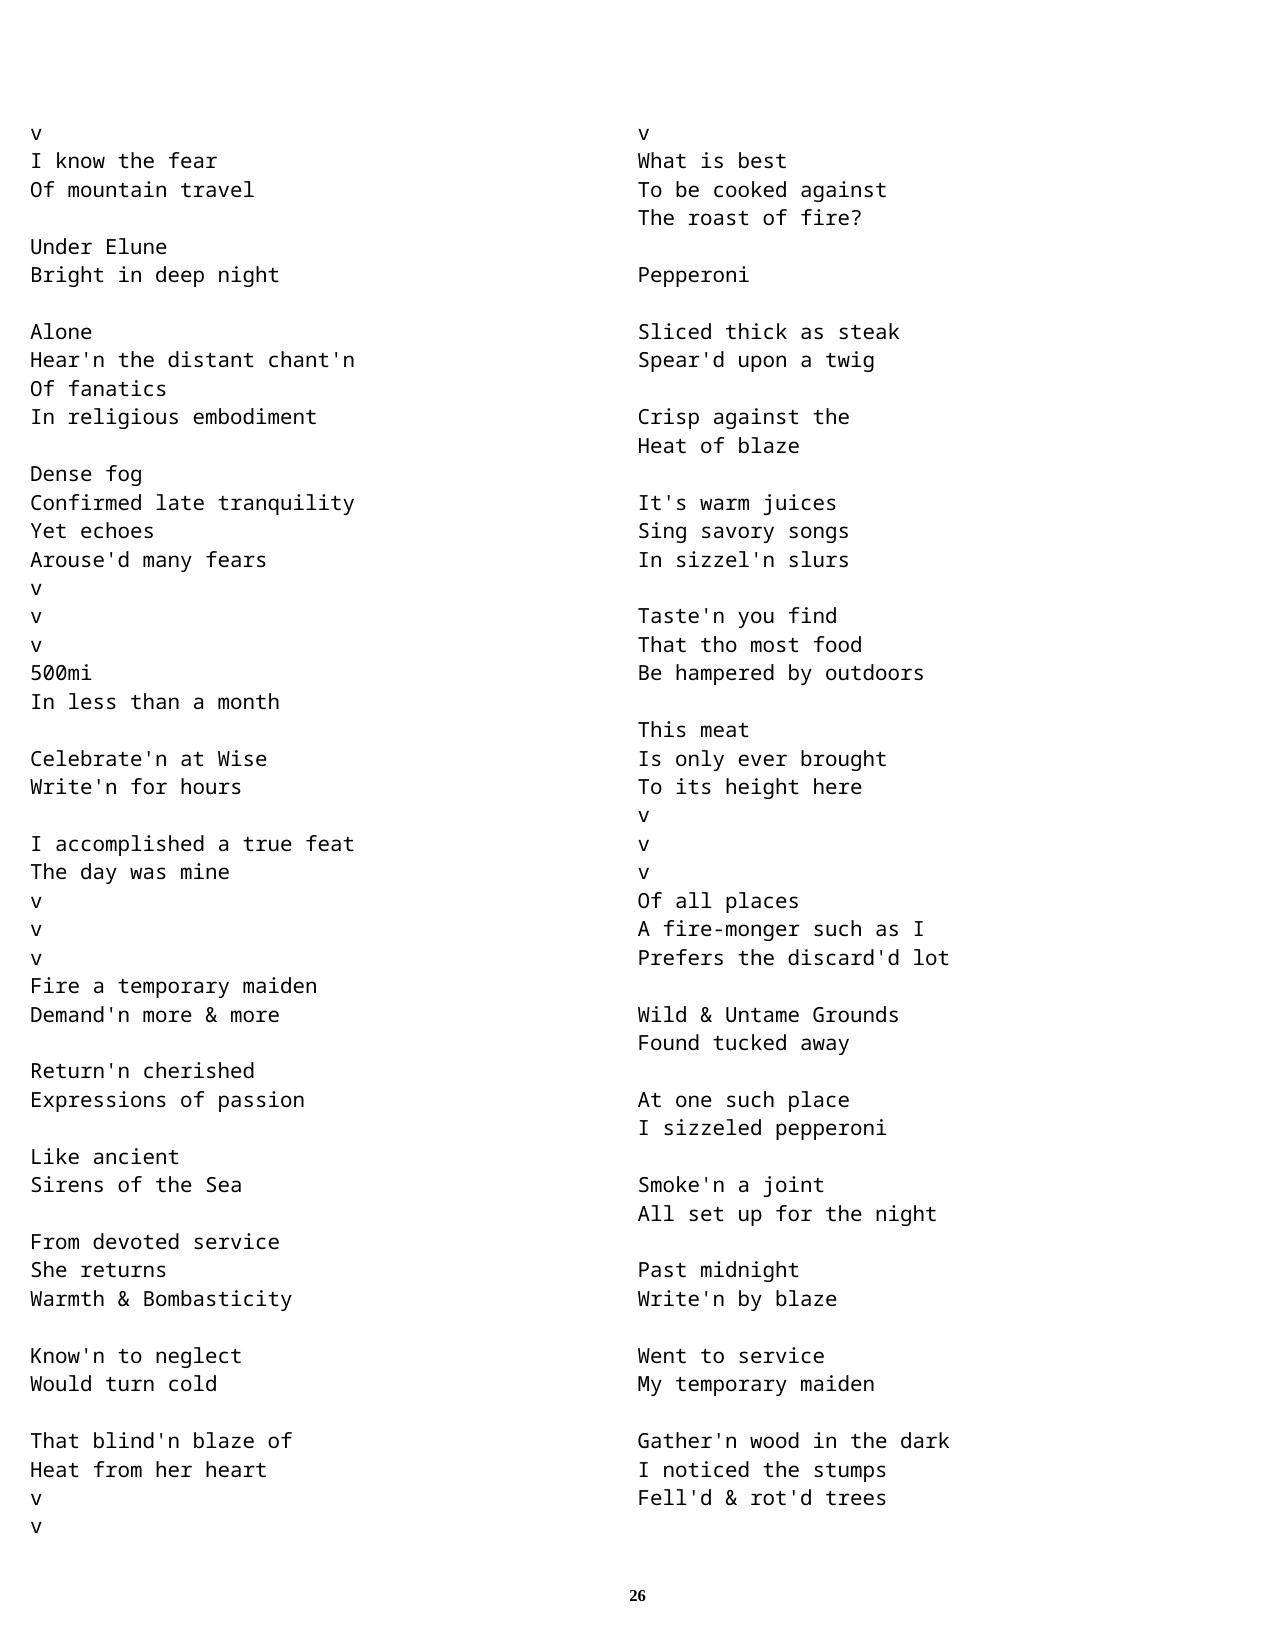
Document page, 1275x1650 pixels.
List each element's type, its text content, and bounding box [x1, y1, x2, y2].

text Yet echoes [30, 516, 637, 545]
text Fell'd & rot'd trees [637, 1483, 1245, 1512]
text Write'n for hours [30, 772, 637, 801]
text v [30, 943, 637, 971]
text Gather'n wood in the dark [637, 1426, 1245, 1455]
text To be cooked against [637, 175, 1245, 203]
text v [30, 914, 637, 943]
text v [637, 801, 1245, 829]
text Prefers the discard'd lot [637, 943, 1245, 971]
text She returns [30, 1256, 637, 1284]
text Celebrate'n at Wise [30, 744, 637, 772]
text Write'n by blaze [637, 1284, 1245, 1312]
text Be hampered by outdoors [637, 658, 1245, 687]
text Arouse'd many fears [30, 545, 637, 573]
text Crisp against the [637, 402, 1245, 431]
text v [30, 630, 637, 658]
text Pepperoni [637, 260, 1245, 289]
text Found tucked away [637, 1028, 1245, 1057]
text v [30, 573, 637, 602]
text v [30, 886, 637, 914]
text Went to service [637, 1341, 1245, 1369]
text All set up for the night [637, 1199, 1245, 1227]
text Confirmed late tranquility [30, 488, 637, 516]
text What is best [637, 147, 1245, 175]
text Hear'n the distant chant'n [30, 346, 637, 374]
text v [30, 1512, 637, 1540]
text In religious embodiment [30, 402, 637, 431]
text Demand'n more & more [30, 1000, 637, 1028]
text Alone [30, 317, 637, 346]
text I accomplished a true feat [30, 829, 637, 857]
text I sizzeled pepperoni [637, 1113, 1245, 1142]
text My temporary maiden [637, 1369, 1245, 1398]
text Spear'd upon a twig [637, 346, 1245, 374]
text A fire-monger such as I [637, 914, 1245, 943]
text Like ancient [30, 1142, 637, 1170]
text To its height here [637, 772, 1245, 801]
text v [637, 857, 1245, 886]
text v [30, 118, 637, 147]
text In less than a month [30, 687, 637, 715]
text Of all places [637, 886, 1245, 914]
text Return'n cherished [30, 1057, 637, 1085]
text At one such place [637, 1085, 1245, 1113]
text That tho most food [637, 630, 1245, 658]
text Of mountain travel [30, 175, 637, 203]
text Under Elune [30, 232, 637, 260]
text Expressions of passion [30, 1085, 637, 1113]
text Wild & Untame Grounds [637, 1000, 1245, 1028]
text Fire a temporary maiden [30, 971, 637, 1000]
text The roast of fire? [637, 203, 1245, 232]
text It's warm juices [637, 488, 1245, 516]
text Sing savory songs [637, 516, 1245, 545]
text This meat [637, 715, 1245, 744]
text v [30, 602, 637, 630]
text Sliced thick as steak [637, 317, 1245, 346]
text Bright in deep night [30, 260, 637, 289]
text Know'n to neglect [30, 1341, 637, 1369]
text v [637, 118, 1245, 147]
text I know the fear [30, 147, 637, 175]
text v [637, 829, 1245, 857]
text Warmth & Bombasticity [30, 1284, 637, 1312]
text Of fanatics [30, 374, 637, 402]
text I noticed the stumps [637, 1455, 1245, 1483]
text From devoted service [30, 1227, 637, 1256]
text In sizzel'n slurs [637, 545, 1245, 573]
text v [30, 1483, 637, 1512]
text 500mi [30, 658, 637, 687]
text The day was mine [30, 857, 637, 886]
text Smoke'n a joint [637, 1170, 1245, 1199]
text That blind'n blaze of [30, 1426, 637, 1455]
text Taste'n you find [637, 602, 1245, 630]
text Past midnight [637, 1256, 1245, 1284]
text Would turn cold [30, 1369, 637, 1398]
text Sirens of the Sea [30, 1170, 637, 1199]
text Is only ever brought [637, 744, 1245, 772]
text Dense fog [30, 459, 637, 488]
text Heat from her heart [30, 1455, 637, 1483]
text Heat of blaze [637, 431, 1245, 459]
